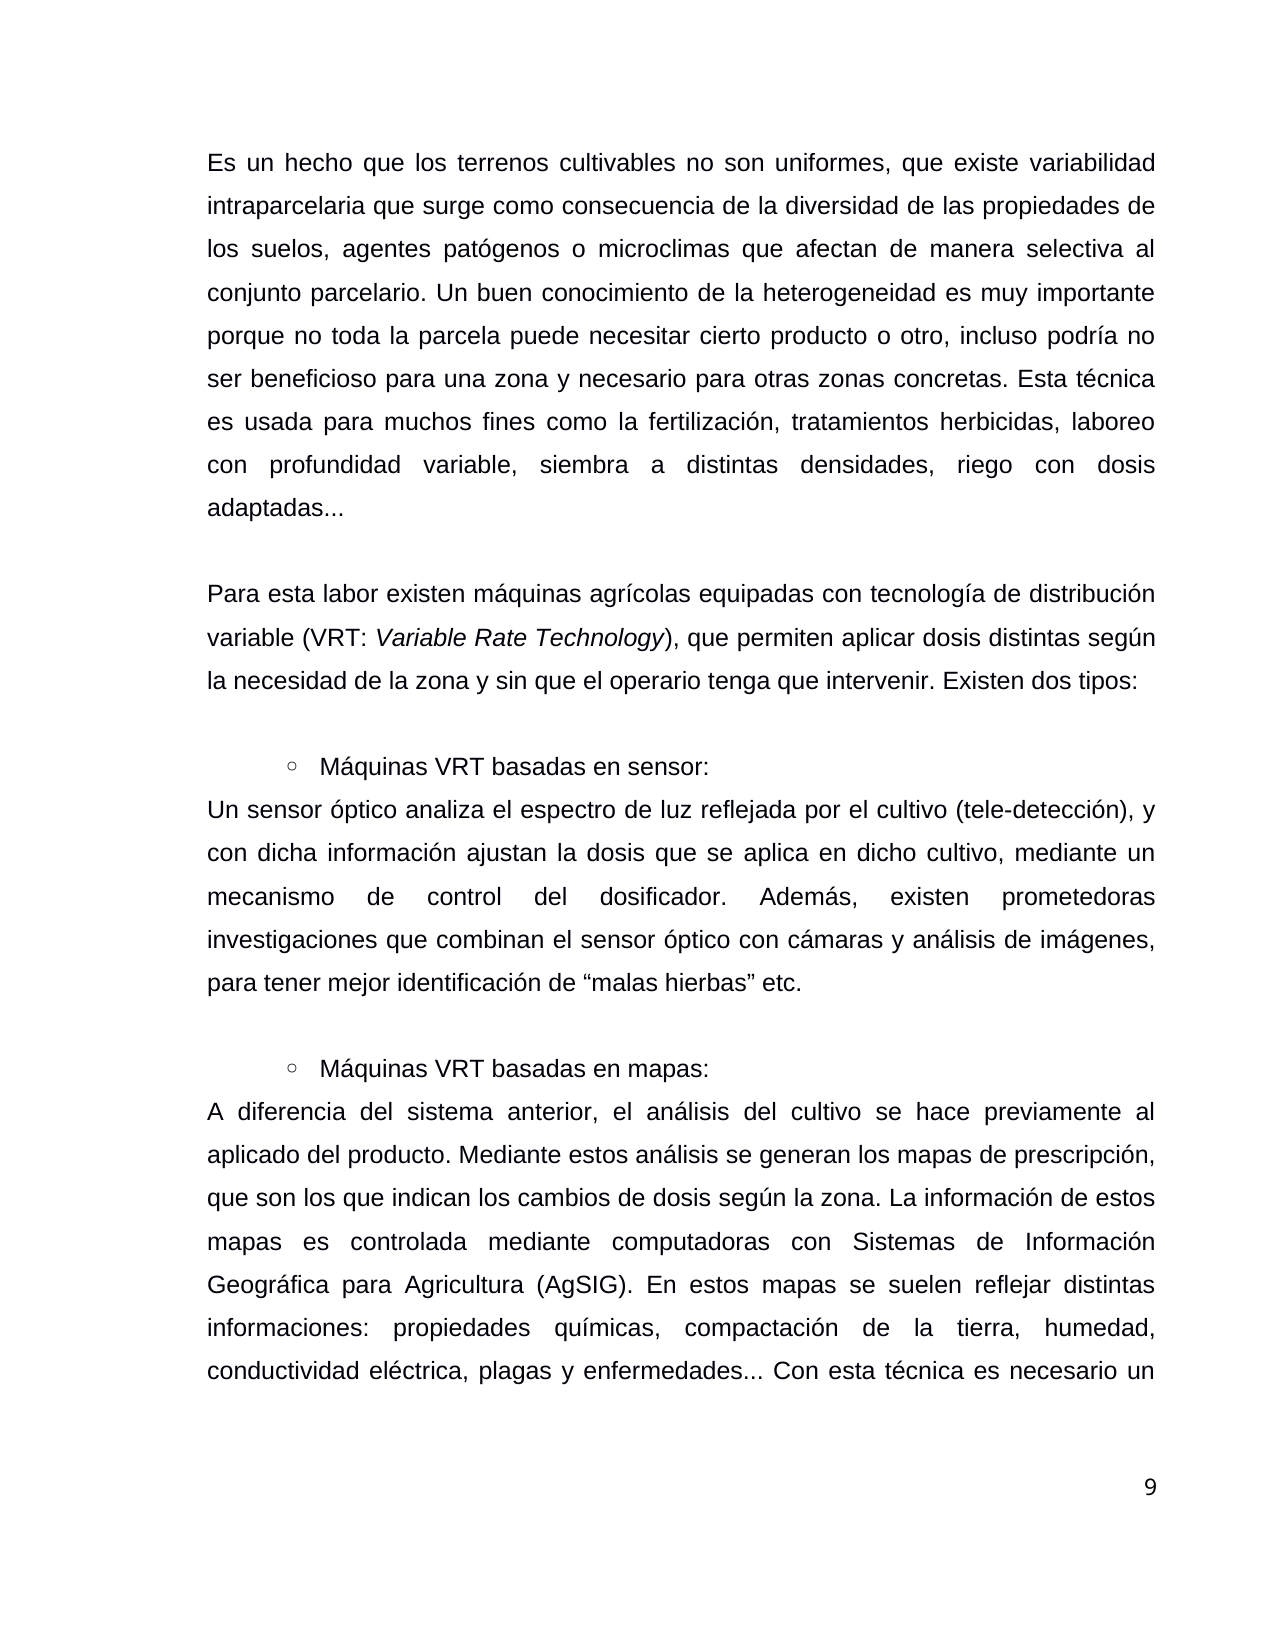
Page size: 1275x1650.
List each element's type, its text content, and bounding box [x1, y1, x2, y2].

list Máquinas VRT basadas en mapas: [282, 1054, 1157, 1083]
text Es un hecho que los terrenos cultivables no son uniformes, que existe variabilidad intraparcelaria que surge como consecuencia de la diversidad de las propiedades de los suelos, agentes patógenos o microclimas que afectan de manera selectiva al conjunto parcelario. Un buen conocimiento de la heterogeneidad es muy importante porque no toda la parcela puede necesitar cierto producto o otro, incluso podría no ser beneficioso para una zona y necesario para otras zonas concretas. Esta técnica es usada para muchos fines como la fertilización, tratamientos herbicidas, laboreo con profundidad variable, siembra a distintas densidades, riego con dosis adaptadas... [207, 148, 1157, 522]
text A diferencia del sistema anterior, el análisis del cultivo se hace previamente al aplicado del producto. Mediante estos análisis se generan los mapas de prescripción, que son los que indican los cambios de dosis según la zona. La información de estos mapas es controlada mediante computadoras con Sistemas de Información Geográfica para Agricultura (AgSIG). En estos mapas se suelen reflejar distintas informaciones: propiedades químicas, compactación de la tierra, humedad, conductividad eléctrica, plagas y enfermedades... Con esta técnica es necesario un [207, 1097, 1157, 1385]
text Para esta labor existen máquinas agrícolas equipadas con tecnología de distribución variable (VRT: Variable Rate Technology), que permiten aplicar dosis distintas según la necesidad de la zona y sin que el operario tenga que intervenir. Existen dos tipos: [207, 579, 1157, 694]
list Máquinas VRT basadas en sensor: [282, 752, 1157, 781]
text Un sensor óptico analiza el espectro de luz reflejada por el cultivo (tele-detección), y con dicha información ajustan la dosis que se aplica en dicho cultivo, mediante un mecanismo de control del dosificador. Además, existen prometedoras investigaciones que combinan el sensor óptico con cámaras y análisis de imágenes, para tener mejor identificación de “malas hierbas” etc. [207, 795, 1157, 996]
